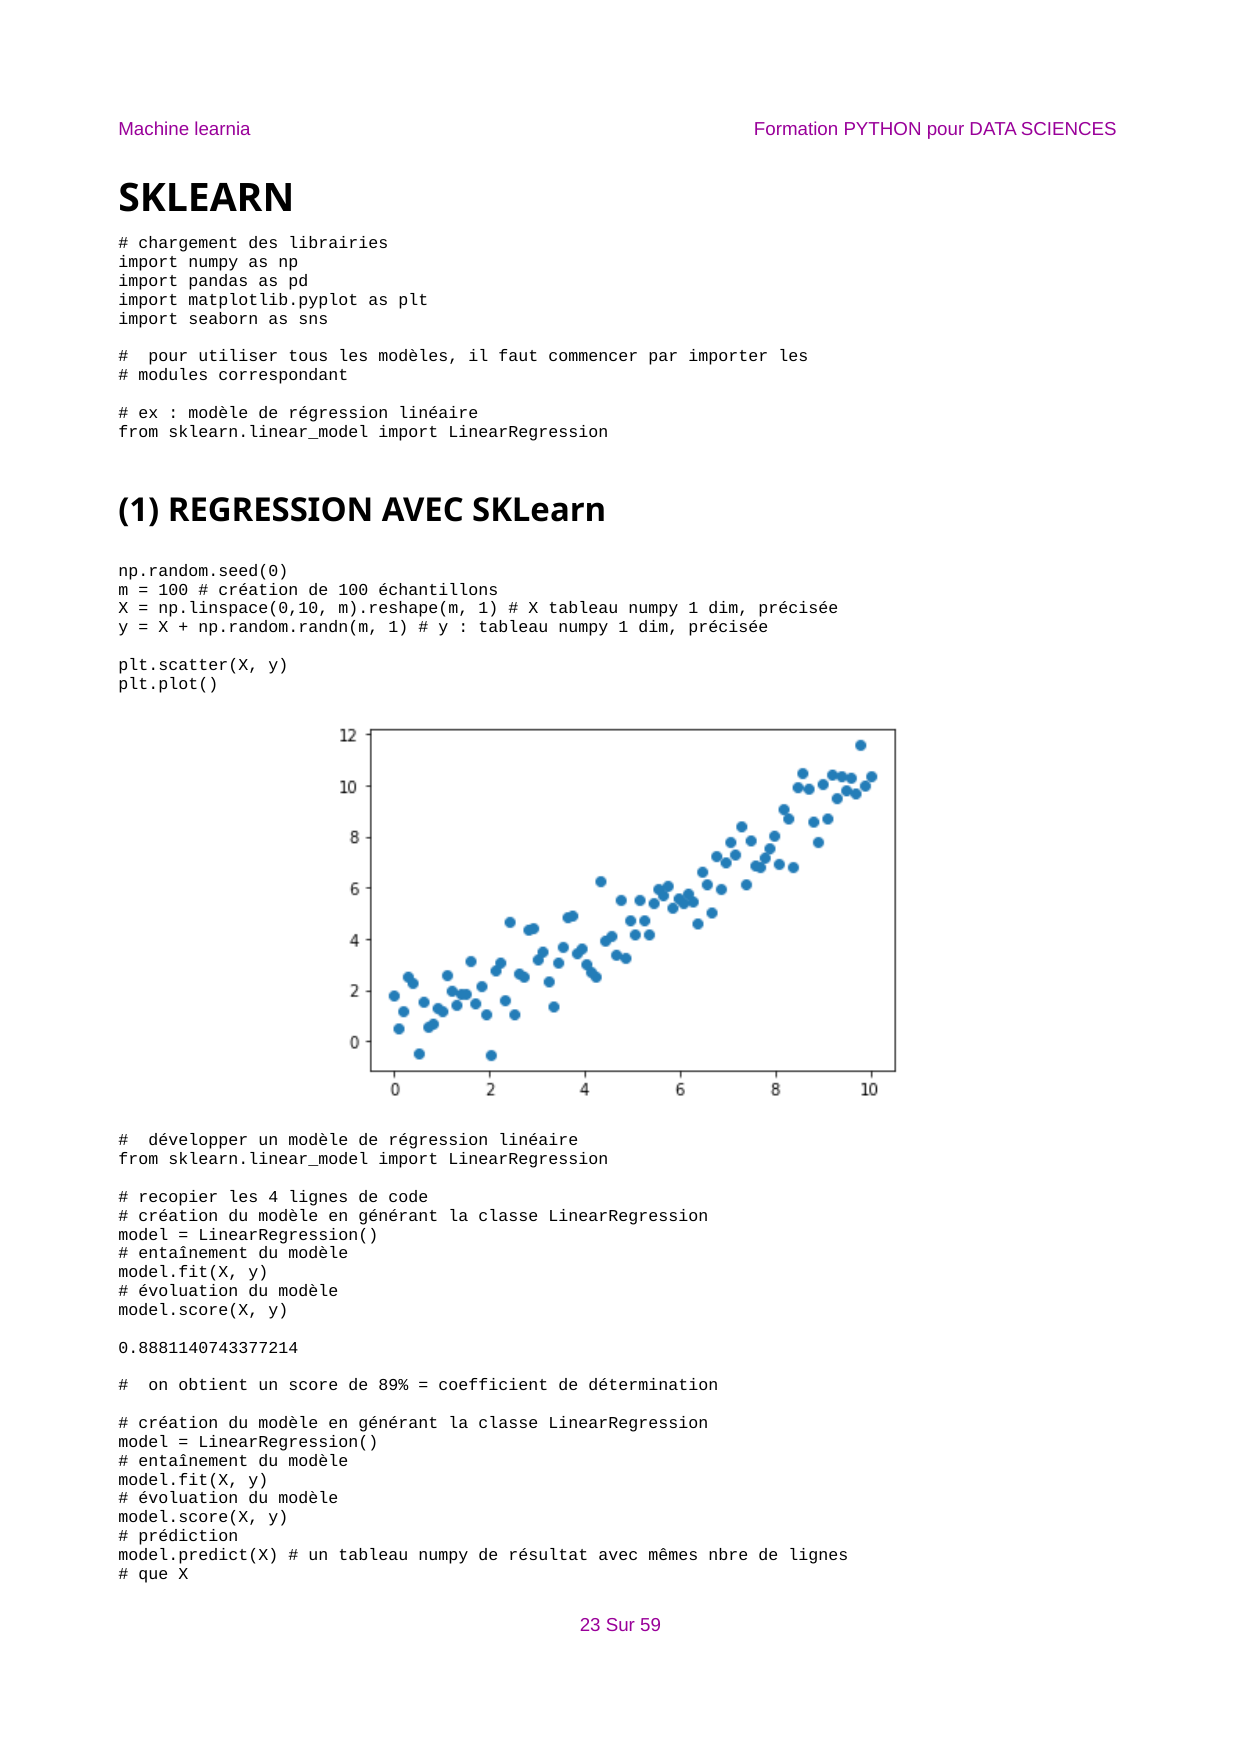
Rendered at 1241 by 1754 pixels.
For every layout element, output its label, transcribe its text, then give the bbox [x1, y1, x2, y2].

text import matplotlib.pyplot as plt [118, 291, 1122, 310]
text # entaînement du modèle [118, 1245, 1122, 1264]
text # prédiction [118, 1528, 1122, 1547]
text # évoluation du modèle [118, 1283, 1122, 1302]
text import pandas as pd [118, 273, 1122, 291]
text model = LinearRegression() [118, 1433, 1122, 1452]
text plt.plot() [118, 675, 1122, 694]
text # recopier les 4 lignes de code [118, 1188, 1122, 1207]
text model.fit(X, y) [118, 1264, 1122, 1283]
text # modules correspondant [118, 367, 1122, 386]
text X = np.linspace(0,10, m).reshape(m, 1) # X tableau numpy 1 dim, précisée [118, 600, 1122, 619]
text # développer un modèle de régression linéaire [118, 1132, 1122, 1151]
picture [314, 713, 926, 1113]
text # pour utiliser tous les modèles, il faut commencer par importer les [118, 348, 1122, 367]
text # on obtient un score de 89% = coefficient de détermination [118, 1377, 1122, 1396]
text m = 100 # création de 100 échantillons [118, 581, 1122, 600]
text # création du modèle en générant la classe LinearRegression [118, 1415, 1122, 1433]
text model.fit(X, y) [118, 1471, 1122, 1490]
text from sklearn.linear_model import LinearRegression [118, 423, 1122, 442]
text import numpy as np [118, 254, 1122, 273]
text model = LinearRegression() [118, 1226, 1122, 1245]
text model.predict(X) # un tableau numpy de résultat avec mêmes nbre de lignes [118, 1547, 1122, 1566]
text y = X + np.random.randn(m, 1) # y : tableau numpy 1 dim, précisée [118, 619, 1122, 638]
text import seaborn as sns [118, 310, 1122, 329]
text # ex : modèle de régression linéaire [118, 404, 1122, 423]
subtitle (1) REGRESSION AVEC SKLearn [118, 486, 1122, 531]
text 0.8881140743377214 [118, 1339, 1122, 1358]
text model.score(X, y) [118, 1302, 1122, 1320]
text # entaînement du modèle [118, 1452, 1122, 1471]
text plt.scatter(X, y) [118, 656, 1122, 675]
text # chargement des librairies [118, 235, 1122, 254]
text model.score(X, y) [118, 1509, 1122, 1528]
text # création du modèle en générant la classe LinearRegression [118, 1207, 1122, 1226]
text from sklearn.linear_model import LinearRegression [118, 1151, 1122, 1169]
subtitle SKLEARN [118, 169, 1122, 222]
text # que X [118, 1566, 1122, 1584]
text # évoluation du modèle [118, 1490, 1122, 1509]
text np.random.seed(0) [118, 562, 1122, 581]
